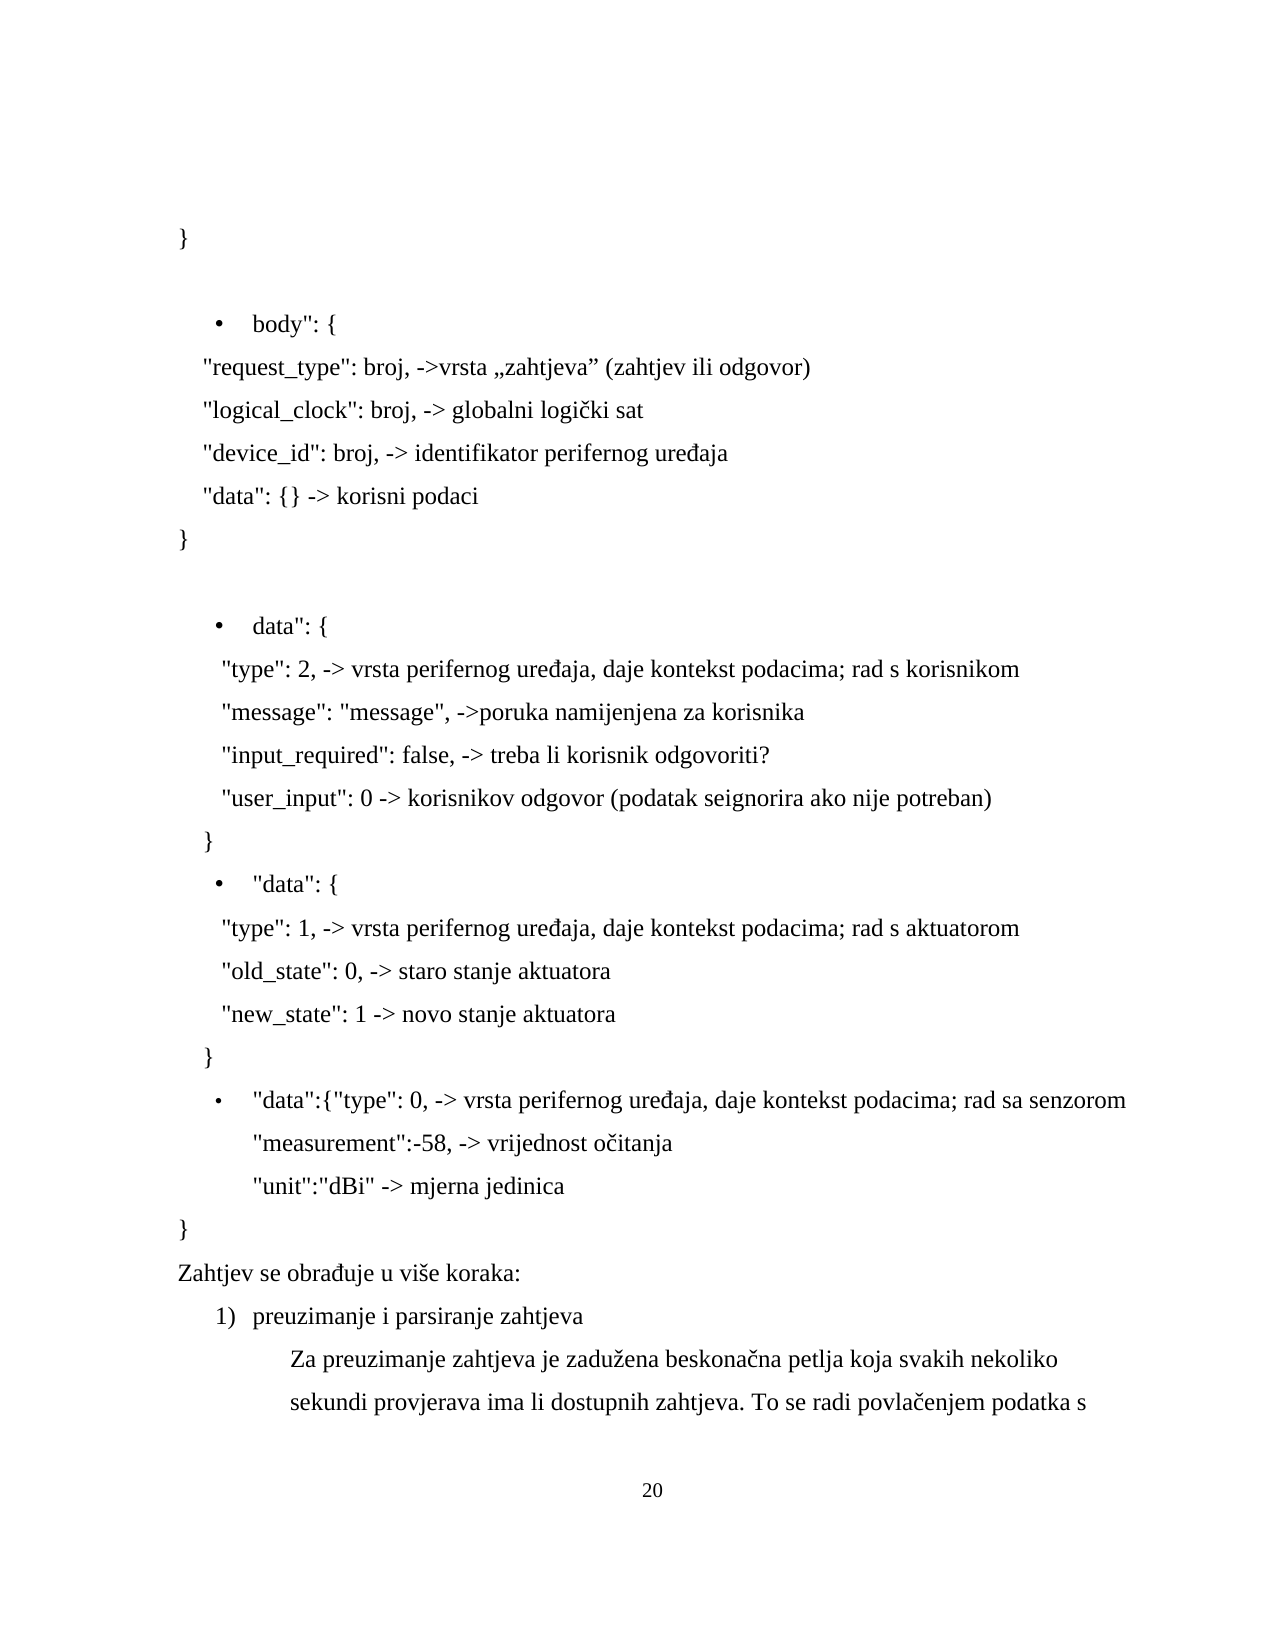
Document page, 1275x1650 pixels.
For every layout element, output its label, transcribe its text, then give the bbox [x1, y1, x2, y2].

list "data":{"type": 0, -> vrsta perifernog uređaja, daje kontekst podacima; rad sa senzorom [215, 1085, 1127, 1114]
text "request_type": broj, ->vrsta „zahtjeva” (zahtjev ili odgovor) [177, 352, 1127, 381]
list Za preuzimanje zahtjeva je zadužena beskonačna petlja koja svakih nekoliko sekundi provjerava ima li dostupnih zahtjeva. To se radi povlačenjem podatka s [252, 1344, 1127, 1416]
text "new_state": 1 -> novo stanje aktuatora [177, 999, 1127, 1028]
text "type": 2, -> vrsta perifernog uređaja, daje kontekst podacima; rad s korisnikom [177, 654, 1127, 683]
text } [177, 826, 1127, 855]
text "data": {} -> korisni podaci [177, 481, 1127, 510]
text "device_id": broj, -> identifikator perifernog uređaja [177, 438, 1127, 467]
list "data": { [215, 869, 1127, 898]
text "user_input": 0 -> korisnikov odgovor (podatak seignorira ako nije potreban) [177, 783, 1127, 812]
text "input_required": false, -> treba li korisnik odgovoriti? [177, 740, 1127, 769]
list body": { [215, 309, 1127, 338]
text "message": "message", ->poruka namijenjena za korisnika [177, 697, 1127, 726]
text "unit":"dBi" -> mjerna jedinica [177, 1171, 1127, 1200]
text } [177, 1214, 1127, 1243]
text "logical_clock": broj, -> globalni logički sat [177, 395, 1127, 424]
text } [177, 524, 1127, 553]
list data": { [215, 611, 1127, 639]
text "old_state": 0, -> staro stanje aktuatora [177, 956, 1127, 984]
text } [177, 223, 1127, 251]
text "type": 1, -> vrsta perifernog uređaja, daje kontekst podacima; rad s aktuatorom [177, 913, 1127, 941]
text Zahtjev se obrađuje u više koraka: [177, 1258, 1127, 1286]
text "measurement":-58, -> vrijednost očitanja [177, 1128, 1127, 1157]
list preuzimanje i parsiranje zahtjeva [215, 1301, 1127, 1329]
text } [177, 1042, 1127, 1071]
